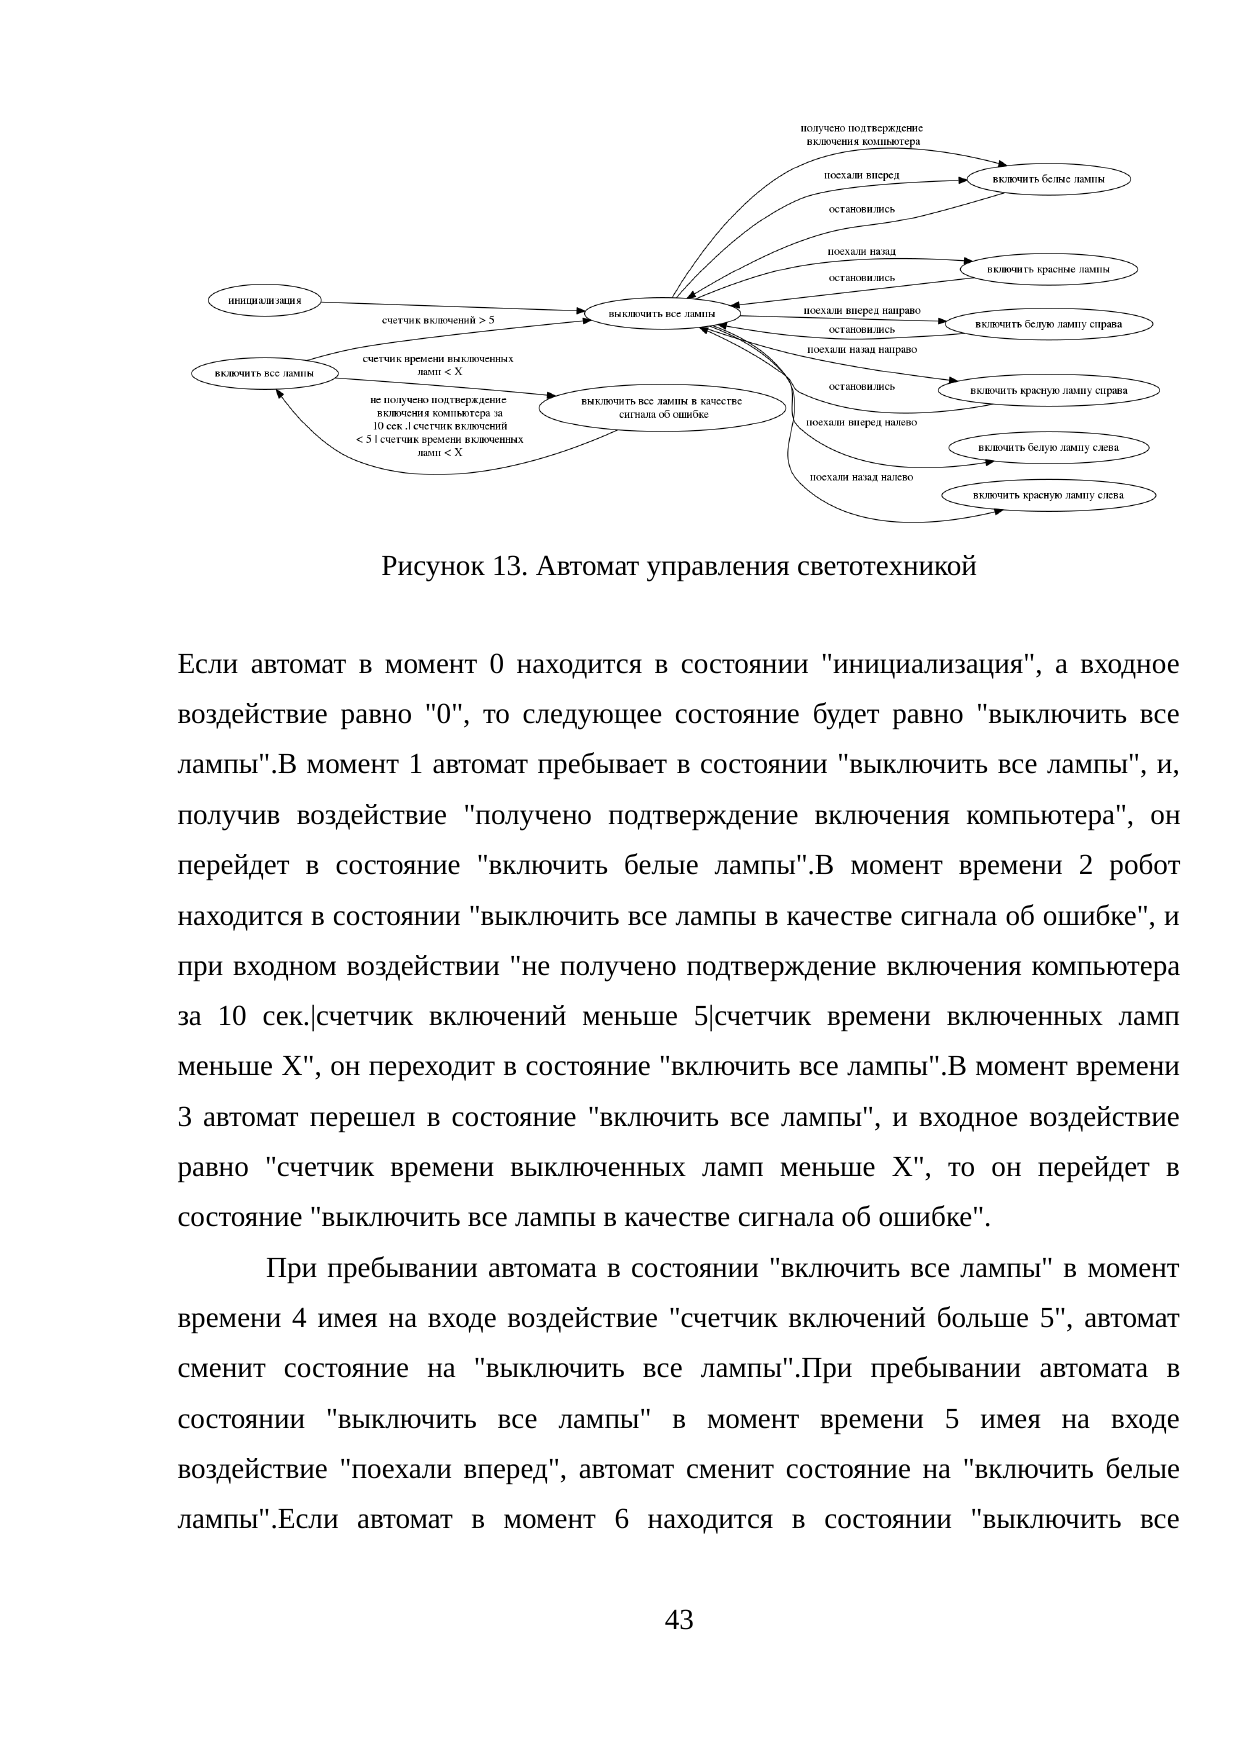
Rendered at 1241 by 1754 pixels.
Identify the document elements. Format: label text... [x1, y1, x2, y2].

text Рисунок 13. Автомат управления светотехникой [177, 118, 1181, 582]
text При пребывании автомата в состоянии "включить все лампы" в момент времени 4 имея на входе воздействие "счетчик включений больше 5", автомат сменит состояние на "выключить все лампы".При пребывании автомата в состоянии "выключить все лампы" в момент времени 5 имея на входе воздействие "поехали вперед", автомат сменит состояние на "включить белые лампы".Если автомат в момент 6 находится в состоянии "выключить все [177, 1250, 1181, 1535]
text Если автомат в момент 0 находится в состоянии "инициализация", а входное воздействие равно "0", то следующее состояние будет равно "выключить все лампы".В момент 1 автомат пребывает в состоянии "выключить все лампы", и, получив воздействие "получено подтверждение включения компьютера", он перейдет в состояние "включить белые лампы".В момент времени 2 робот находится в состоянии "выключить все лампы в качестве сигнала об ошибке", и при входном воздействии "не получено подтверждение включения компьютера за 10 сек.|счетчик включений меньше 5|счетчик времени включенных ламп меньше Х", он переходит в состояние "включить все лампы".В момент времени 3 автомат перешел в состояние "включить все лампы", и входное воздействие равно "счетчик времени выключенных ламп меньше Х", то он перейдет в состояние "выключить все лампы в качестве сигнала об ошибке". [177, 646, 1181, 1233]
picture [188, 118, 1163, 526]
